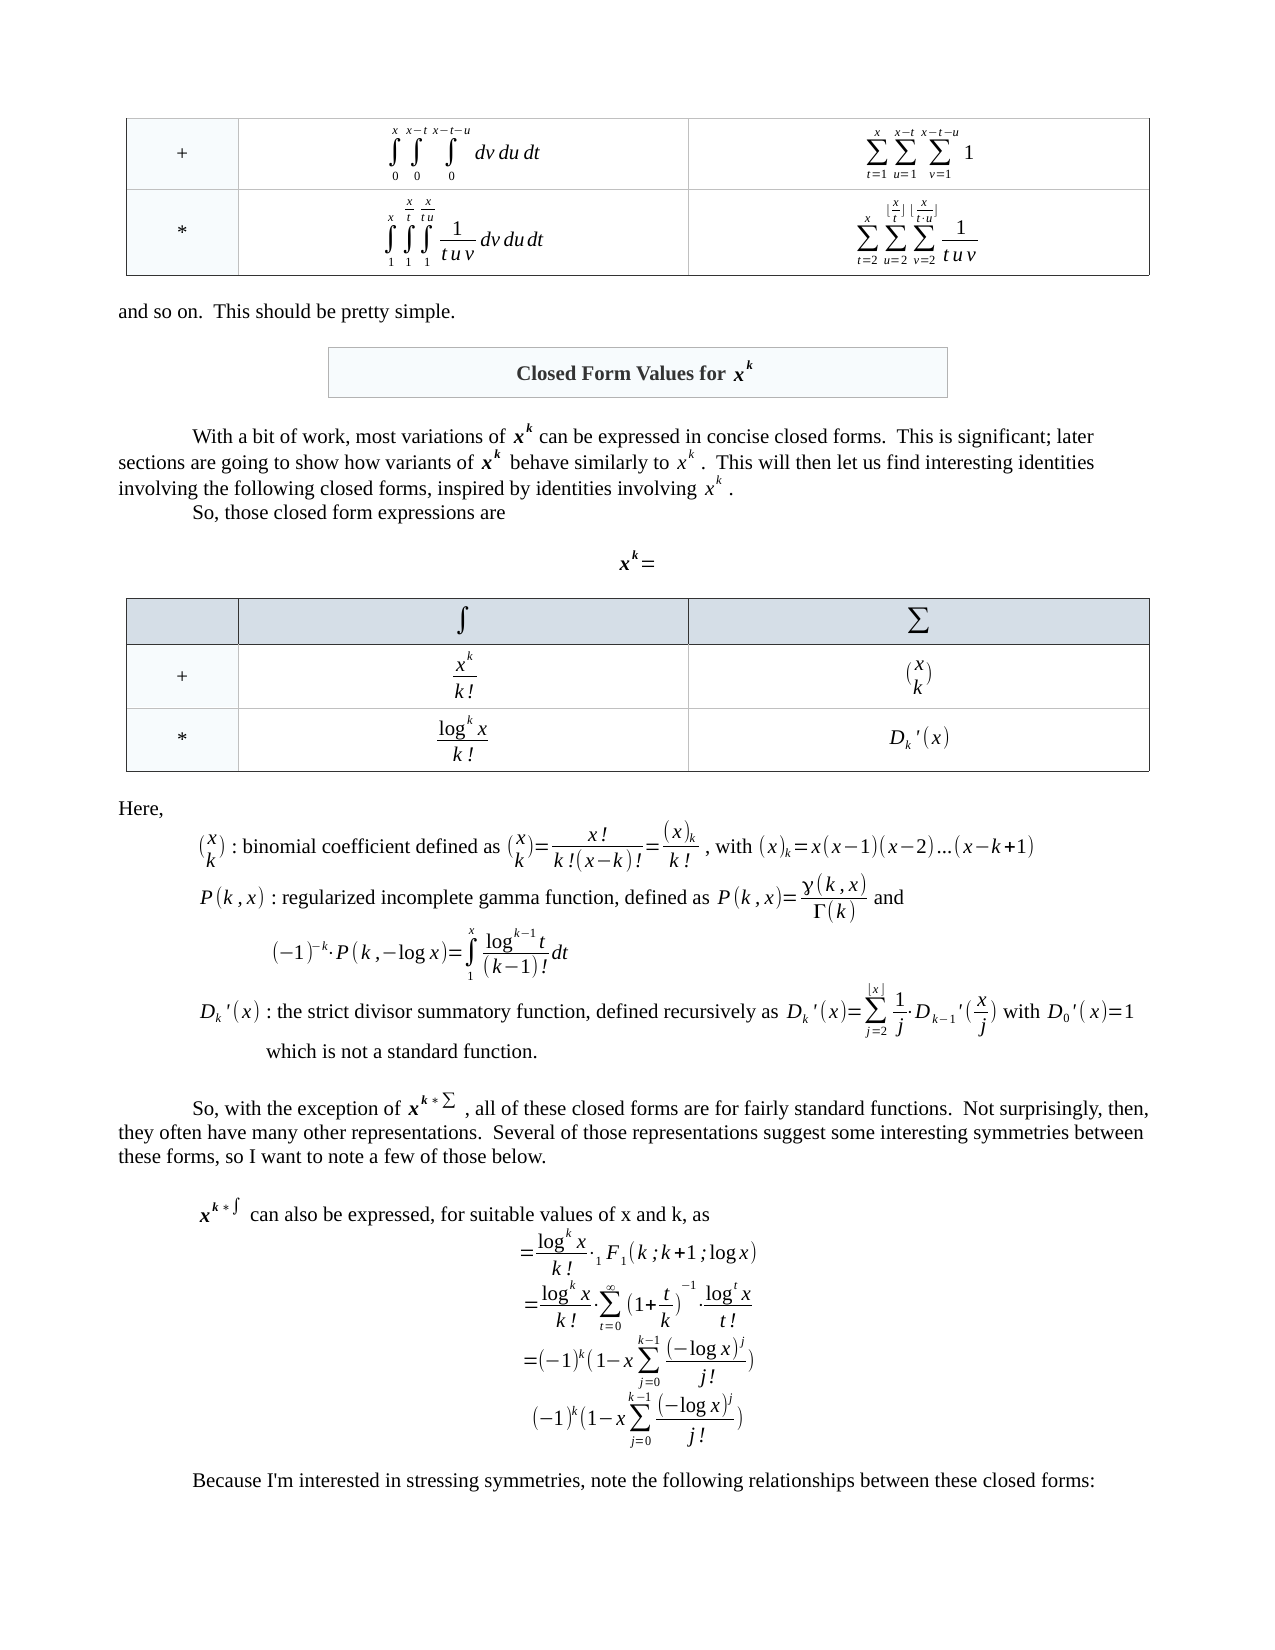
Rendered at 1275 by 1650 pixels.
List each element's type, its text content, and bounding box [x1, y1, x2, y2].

text Closed Form Values for [329, 348, 947, 397]
text : binomial coefficient defined as, with [118, 819, 1157, 873]
table_cell [689, 645, 1149, 707]
table_cell [689, 709, 1149, 771]
text So, those closed form expressions are [118, 500, 1157, 524]
table_header [239, 599, 688, 644]
table_cell + [127, 645, 238, 707]
table_cell [239, 709, 688, 771]
table_cell * [127, 190, 238, 275]
table_cell [239, 190, 688, 275]
text So, with the exception of, all of these closed forms are for fairly standard functions. Not surprisingly, then, they often have many other representations. Several of those representations suggest some interesting symmetries between these forms, so I want to note a few of those below. [118, 1092, 1157, 1168]
table_cell * [127, 709, 238, 771]
text Here, [118, 795, 1157, 819]
table_cell [689, 190, 1149, 275]
text and so on. This should be pretty simple. [118, 299, 1157, 323]
text can also be expressed, for suitable values of x and k, as [118, 1197, 1157, 1226]
table_cell + [127, 119, 238, 189]
text : regularized incomplete gamma function, defined asand [118, 873, 1157, 983]
table_cell [239, 119, 688, 189]
text : the strict divisor summatory function, defined recursively aswith which is not a standard function. [118, 983, 1157, 1063]
table_header [689, 599, 1149, 644]
table_cell [239, 645, 688, 707]
text Because I'm interested in stressing symmetries, note the following relationships between these closed forms: [118, 1468, 1157, 1492]
table_header [127, 599, 238, 644]
text With a bit of work, most variations ofcan be expressed in concise closed forms. This is significant; later sections are going to show how variants ofbehave similarly to. This will then let us find interesting identities involving the following closed forms, inspired by identities involving. [118, 421, 1157, 500]
table_cell [689, 119, 1149, 189]
